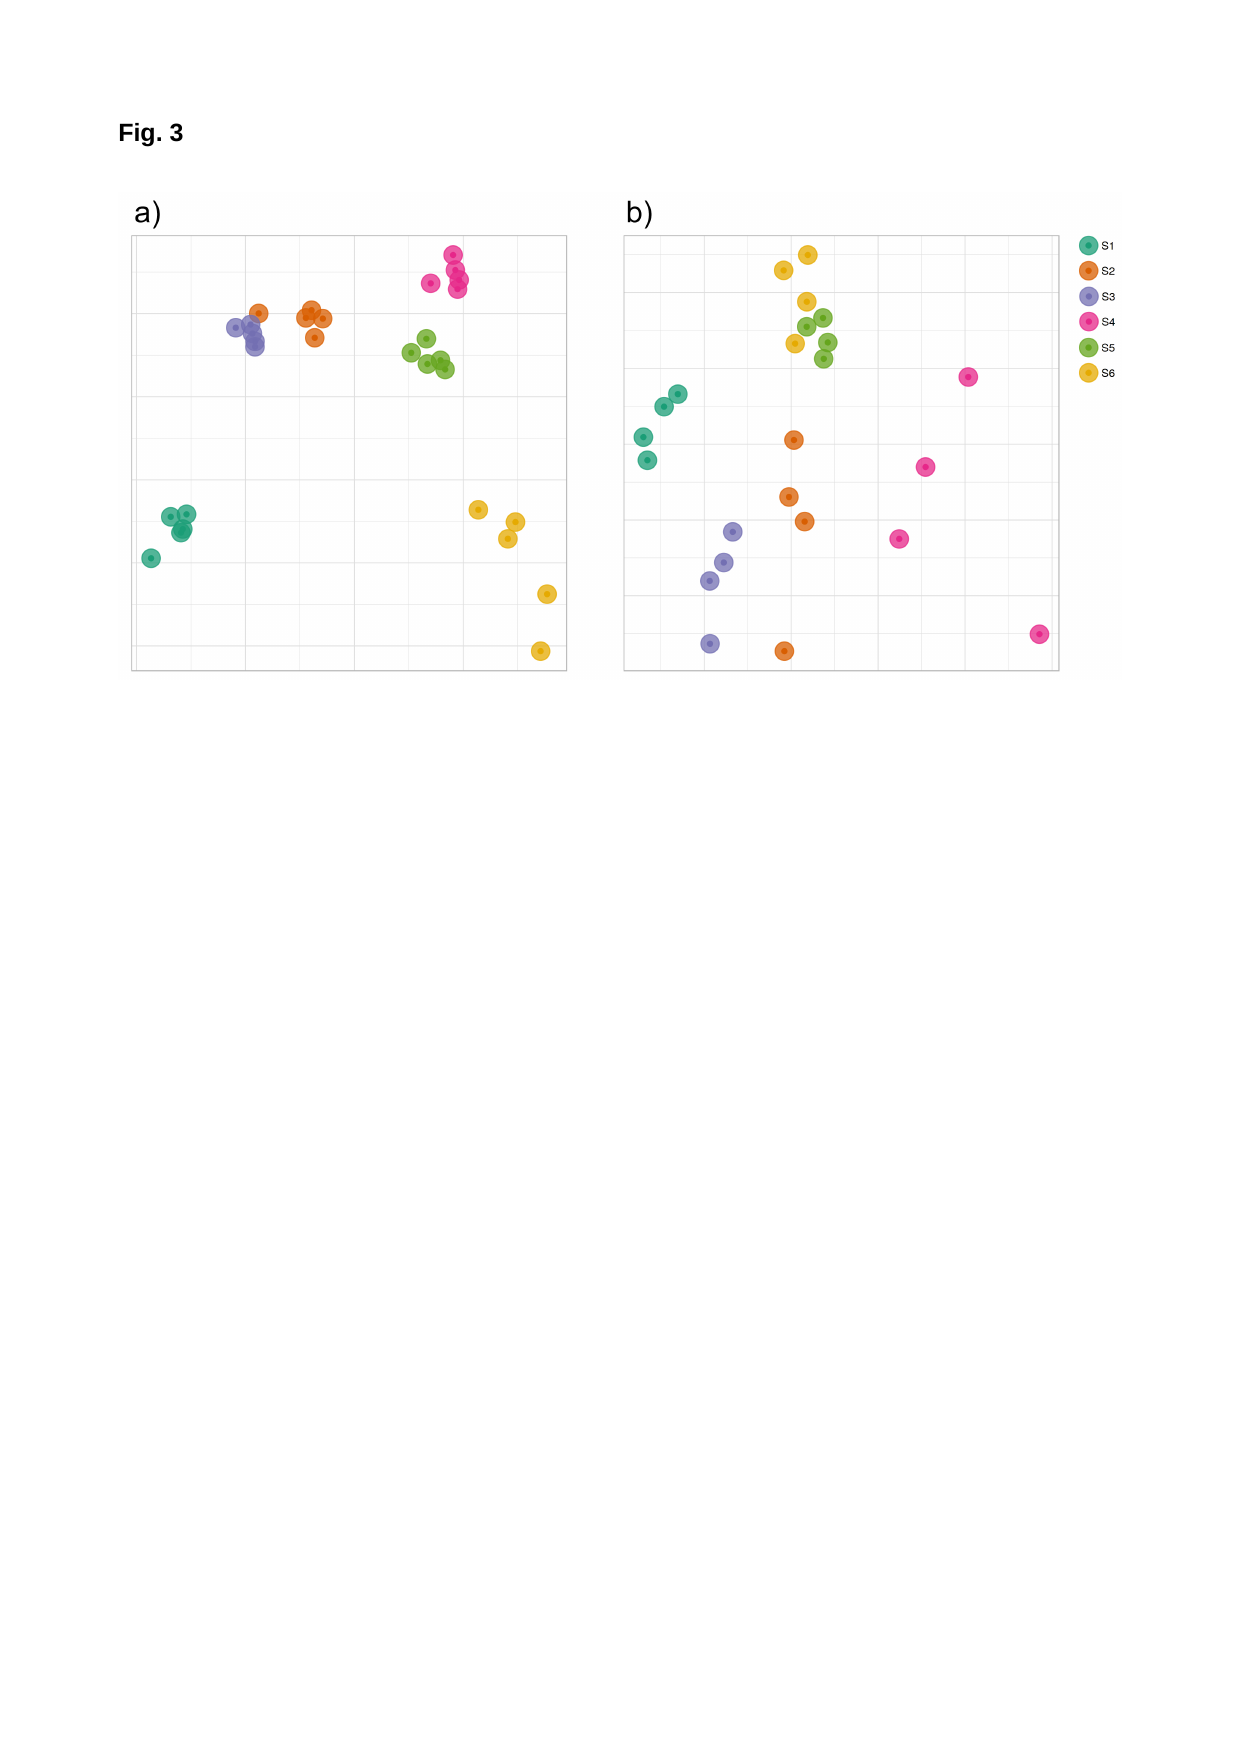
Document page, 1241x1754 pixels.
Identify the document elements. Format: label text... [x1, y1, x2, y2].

text Fig. 3 [118, 118, 1122, 147]
picture [118, 192, 1123, 680]
